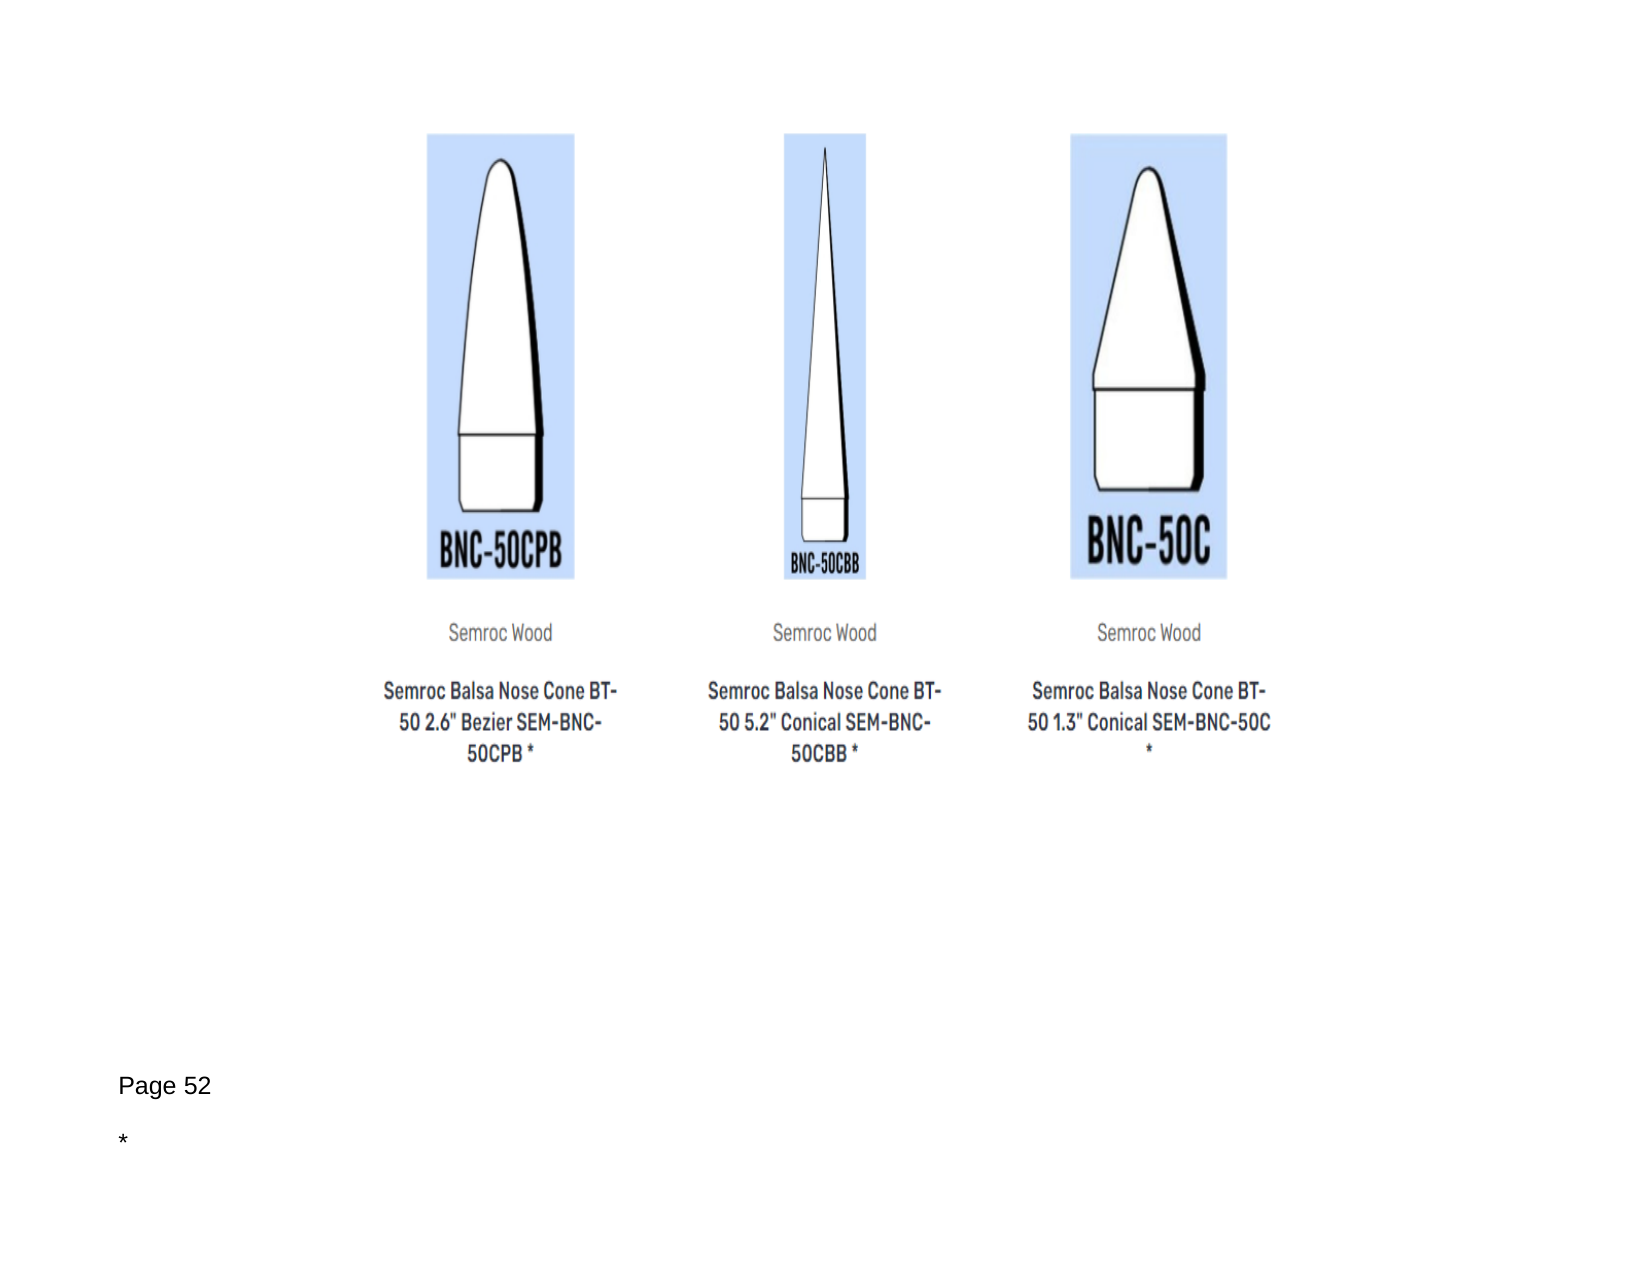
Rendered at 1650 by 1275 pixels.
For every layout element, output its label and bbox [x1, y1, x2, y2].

picture [371, 118, 1279, 781]
